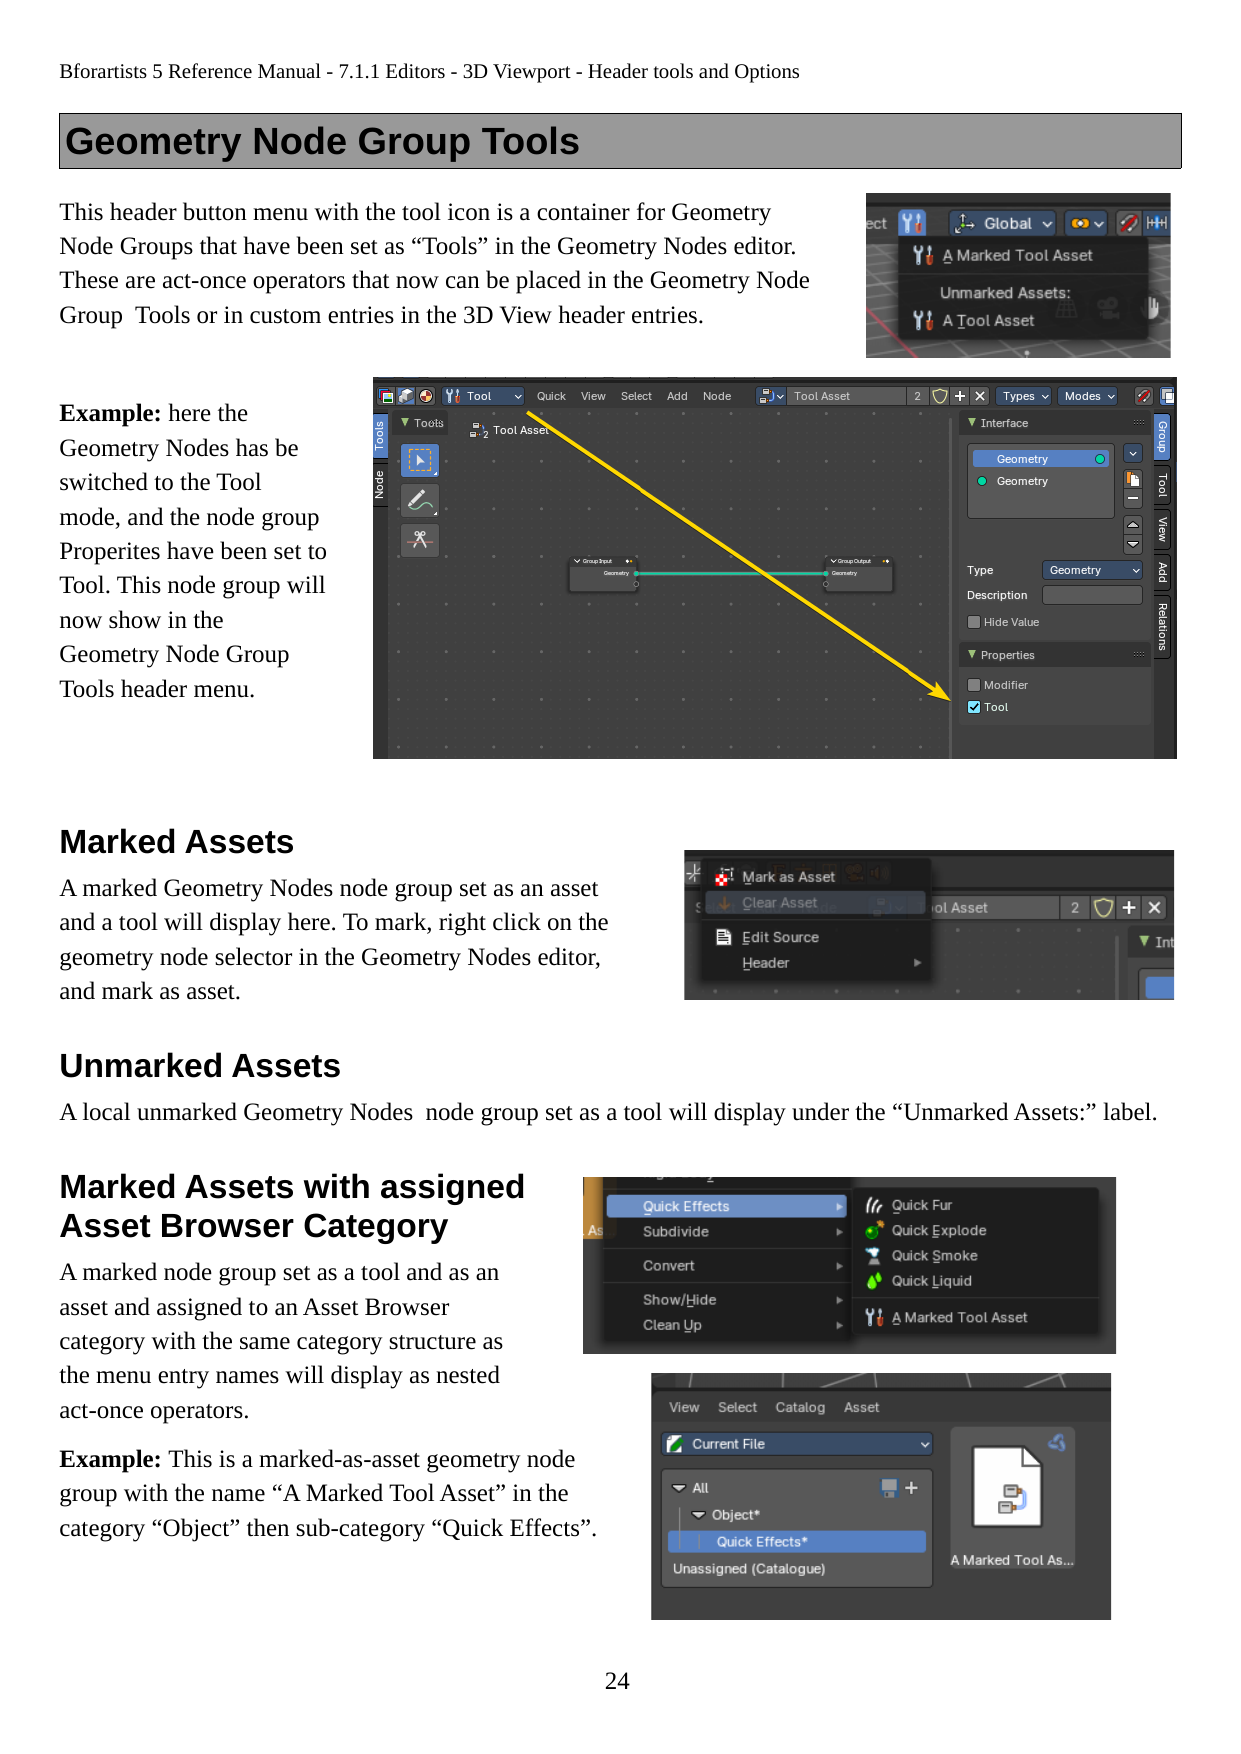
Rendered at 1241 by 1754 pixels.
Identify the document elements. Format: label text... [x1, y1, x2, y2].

picture [651, 1373, 1112, 1620]
table_header Geometry Node Group Tools [60, 114, 1181, 168]
text A local unmarked Geometry Nodes node group set as a tool will display under the “Unmarked Assets:” label. [59, 1097, 1181, 1126]
picture [866, 193, 1171, 358]
text This header button menu with the tool icon is a container for Geometry Node Groups that have been set as “Tools” in the Geometry Nodes editor. These are act-once operators that now can be placed in the Geometry Node Group Tools or in custom entries in the 3D View header entries. [59, 197, 866, 329]
text A marked node group set as a tool and as an asset and assigned to an Asset Browser category with the same category structure as the menu entry names will display as nested act-once operators. [59, 1257, 1181, 1424]
picture [373, 377, 1177, 759]
picture [583, 1177, 1117, 1354]
subtitle Unmarked Assets [59, 1046, 1181, 1085]
text Example: here the Geometry Nodes has be switched to the Tool mode, and the node group Properites have been set to Tool. This node group will now show in the Geometry Node Group Tools header menu. [59, 398, 373, 703]
text Example: This is a marked-as-asset geometry node group with the name “A Marked Tool Asset” in the category “Object” then sub-category “Quick Effects”. [59, 1444, 651, 1542]
subtitle Marked Assets [59, 822, 1181, 860]
picture [684, 850, 1175, 1000]
text [1112, 1444, 1181, 1542]
text A marked Geometry Nodes node group set as an asset and a tool will display here. To mark, right click on the geometry node selector in the Geometry Nodes editor, and mark as asset. [59, 873, 1181, 1005]
subtitle Marked Assets with assigned Asset Browser Category [59, 1167, 1181, 1244]
